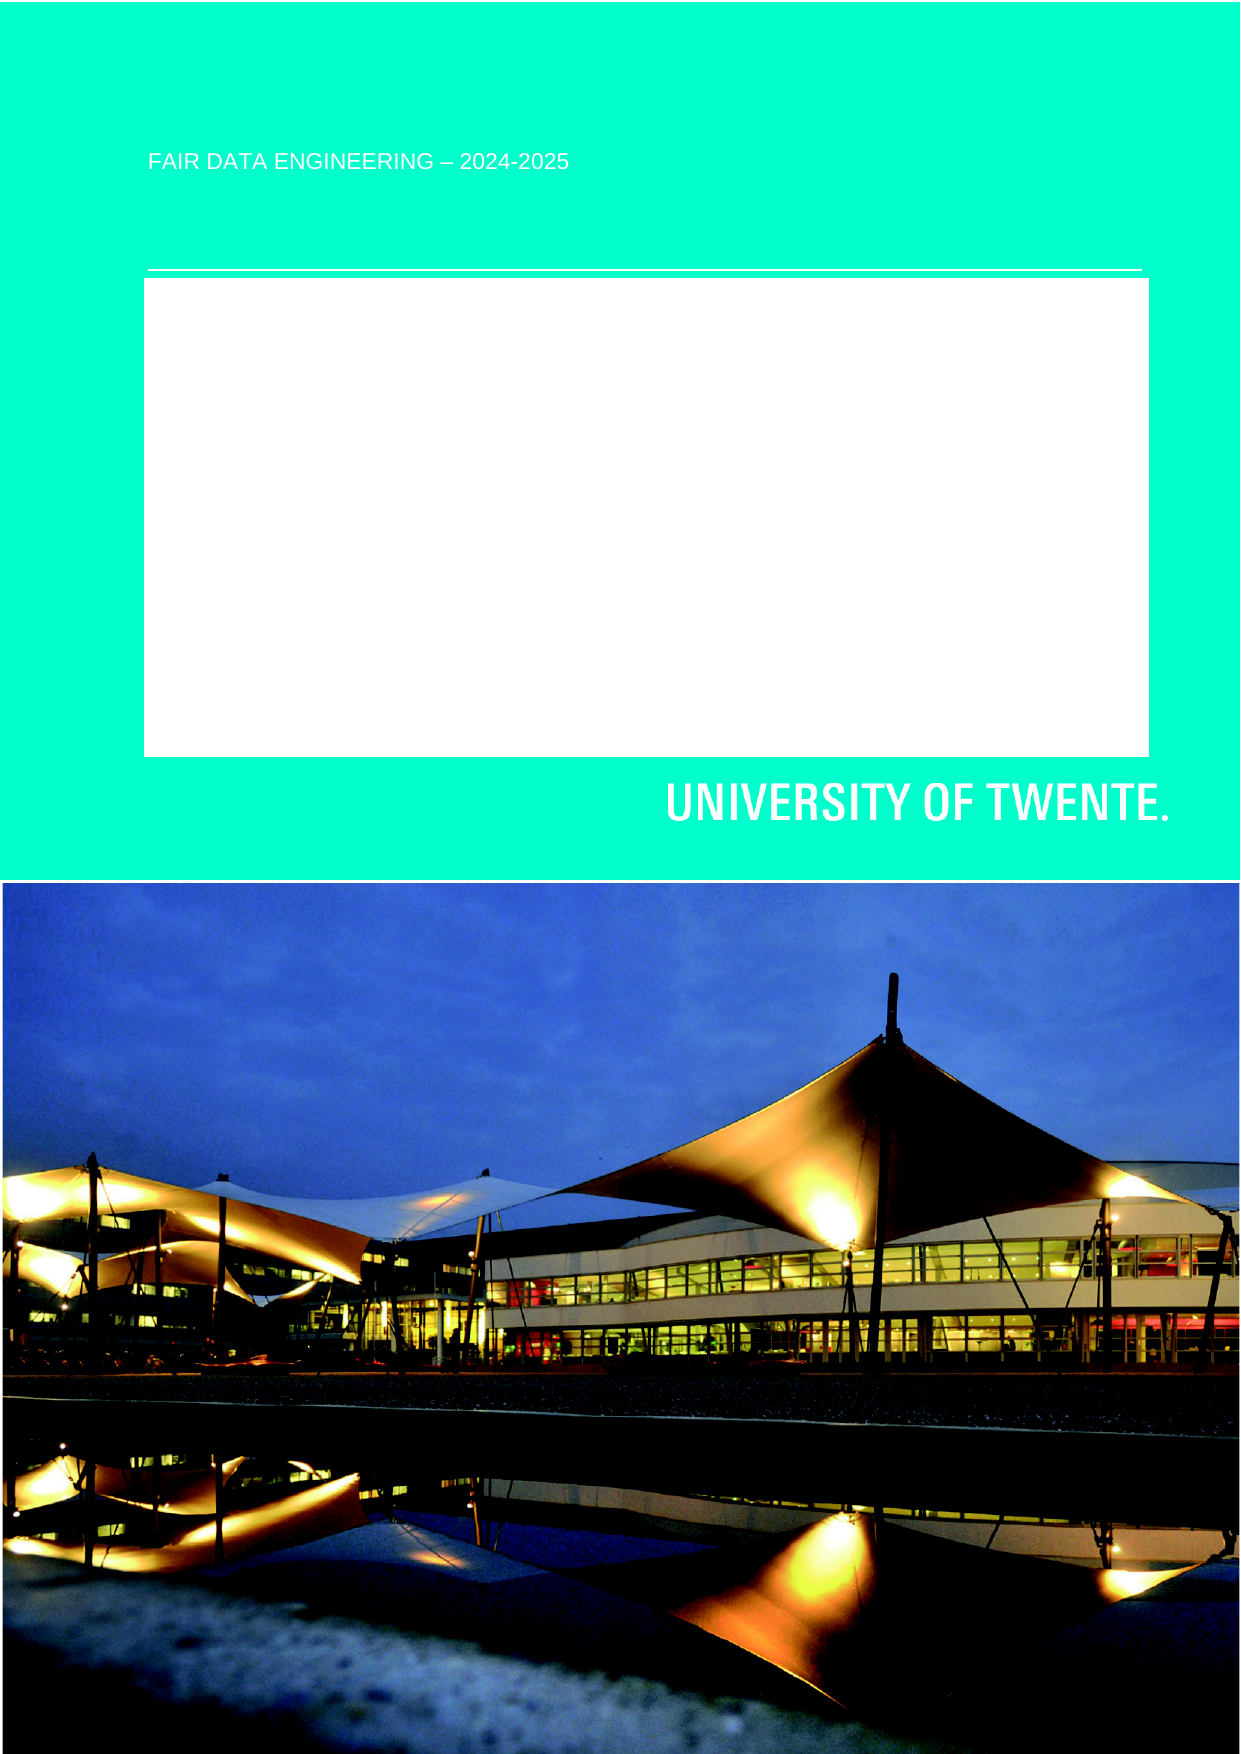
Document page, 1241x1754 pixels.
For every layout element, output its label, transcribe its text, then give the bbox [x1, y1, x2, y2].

text Fair LOANS [144, 278, 1149, 365]
text Kiona Bijker (s1979418) [144, 429, 1149, 454]
text Fairification of loan data [144, 365, 1149, 403]
text ragunath seenivasagan ( s3482820) [144, 454, 1149, 479]
text 07-11-2025 [144, 504, 1149, 529]
